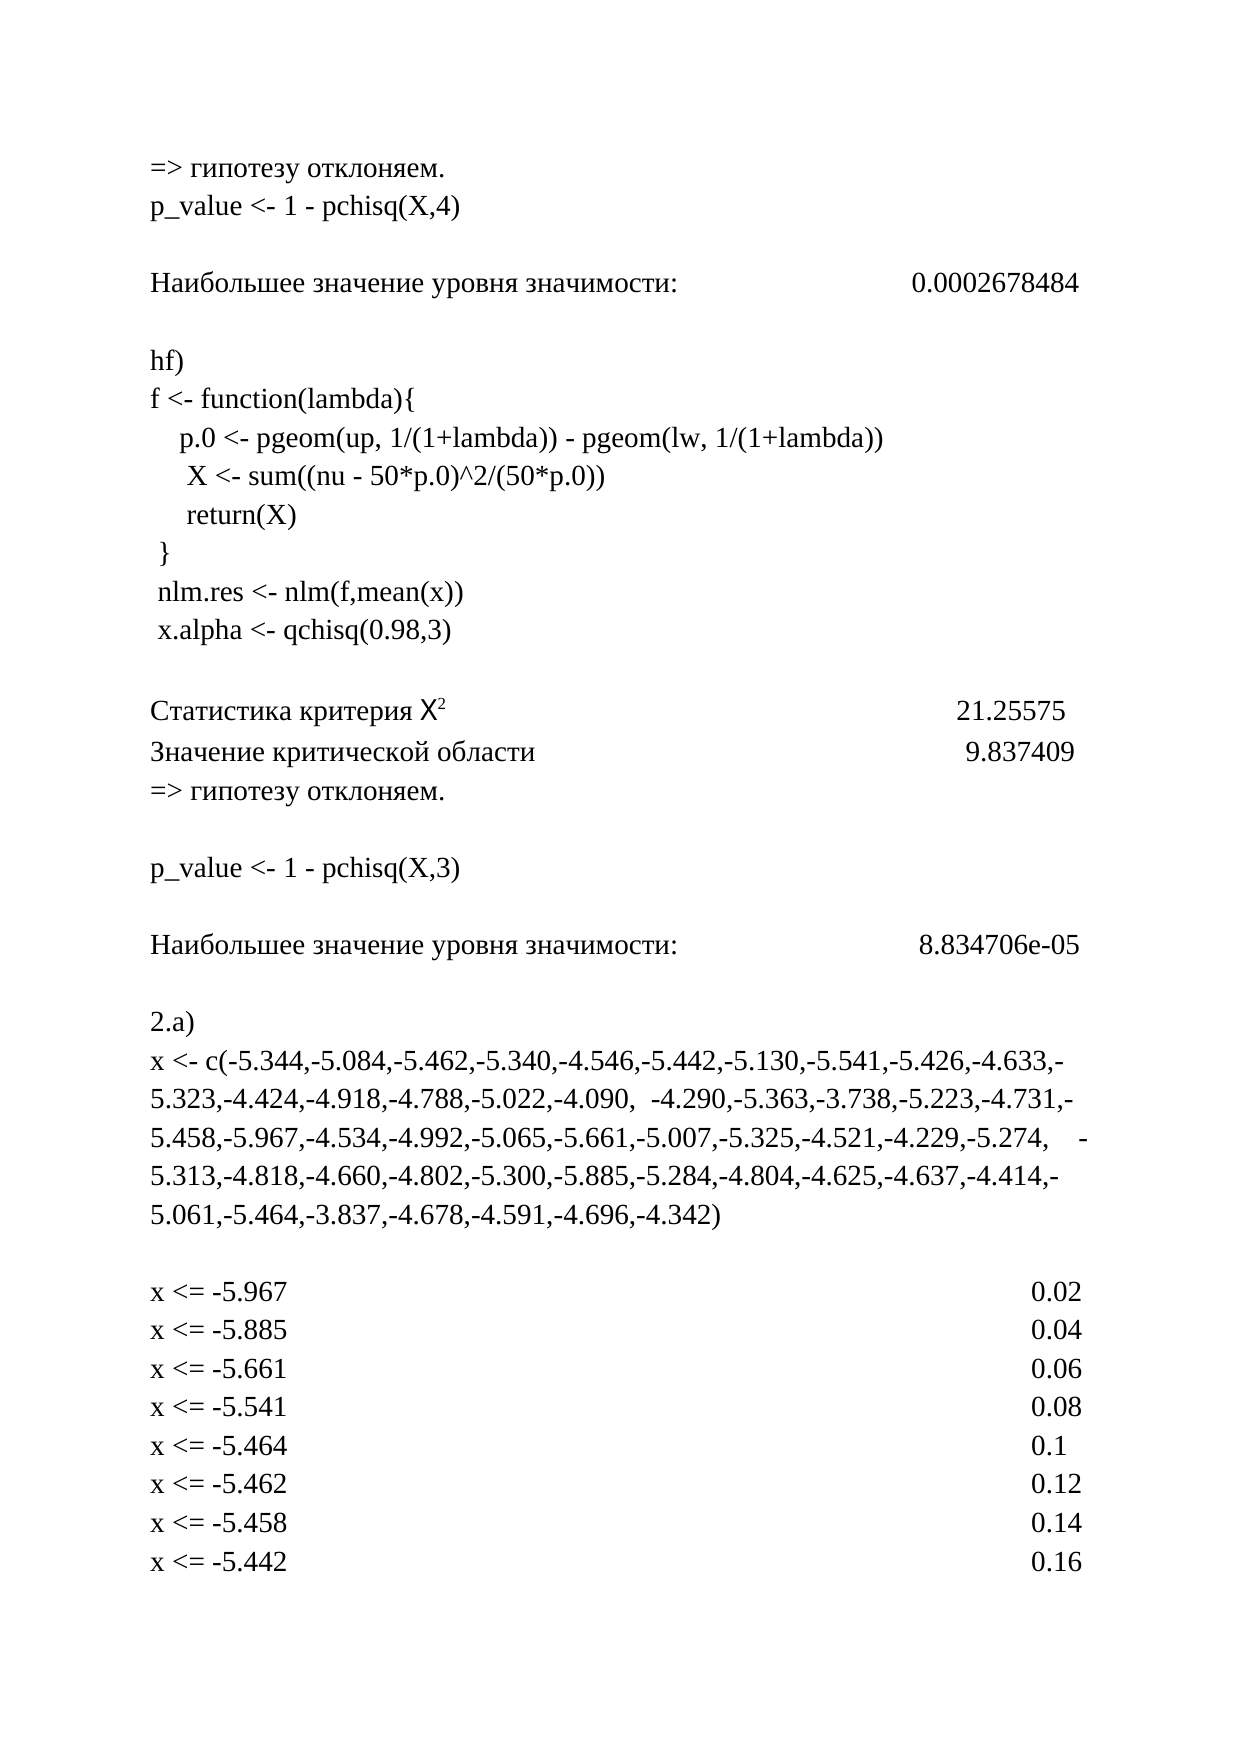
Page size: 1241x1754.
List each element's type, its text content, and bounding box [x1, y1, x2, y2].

text x <= -5.462 0.12 [150, 1467, 1090, 1500]
text x <= -5.458 0.14 [150, 1505, 1090, 1539]
text x <= -5.541 0.08 [150, 1389, 1090, 1423]
text x.alpha <- qchisq(0.98,3) [150, 612, 1090, 646]
text Наибольшее значение уровня значимости: 8.834706e-05 [150, 927, 1090, 961]
text Статистика критерия X2 21.25575 Значение критической области 9.837409 => гипотезу отклоняем. [150, 689, 1090, 806]
text p.0 <- pgeom(up, 1/(1+lambda)) - pgeom(lw, 1/(1+lambda)) [150, 420, 1090, 453]
text p_value <- 1 - pchisq(X,3) [150, 850, 1090, 883]
text x <= -5.967 0.02 [150, 1274, 1090, 1307]
text } [150, 535, 1090, 569]
text return(X) [150, 497, 1090, 530]
text p_value <- 1 - pchisq(X,4) [150, 188, 1090, 222]
text x <- c(-5.344,-5.084,-5.462,-5.340,-4.546,-5.442,-5.130,-5.541,-5.426,-4.633,-5.323,-4.424,-4.918,-4.788,-5.022,-4.090, -4.290,-5.363,-3.738,-5.223,-4.731,-5.458,-5.967,-4.534,-4.992,-5.065,-5.661,-5.007,-5.325,-4.521,-4.229,-5.274, -5.313,-4.818,-4.660,-4.802,-5.300,-5.885,-5.284,-4.804,-4.625,-4.637,-4.414,-5.061,-5.464,-3.837,-4.678,-4.591,-4.696,-4.342) [150, 1043, 1090, 1230]
text X <- sum((nu - 50*p.0)^2/(50*p.0)) [150, 458, 1090, 492]
text x <= -5.442 0.16 [150, 1544, 1090, 1577]
text x <= -5.885 0.04 [150, 1312, 1090, 1346]
text => гипотезу отклоняем. [150, 150, 1090, 183]
text nlm.res <- nlm(f,mean(x)) [150, 574, 1090, 607]
text x <= -5.464 0.1 [150, 1428, 1090, 1462]
text Наибольшее значение уровня значимости: 0.0002678484 [150, 266, 1090, 299]
text x <= -5.661 0.06 [150, 1351, 1090, 1384]
text 2.a) [150, 1004, 1090, 1038]
text f <- function(lambda){ [150, 381, 1090, 415]
text hf) [150, 343, 1090, 376]
